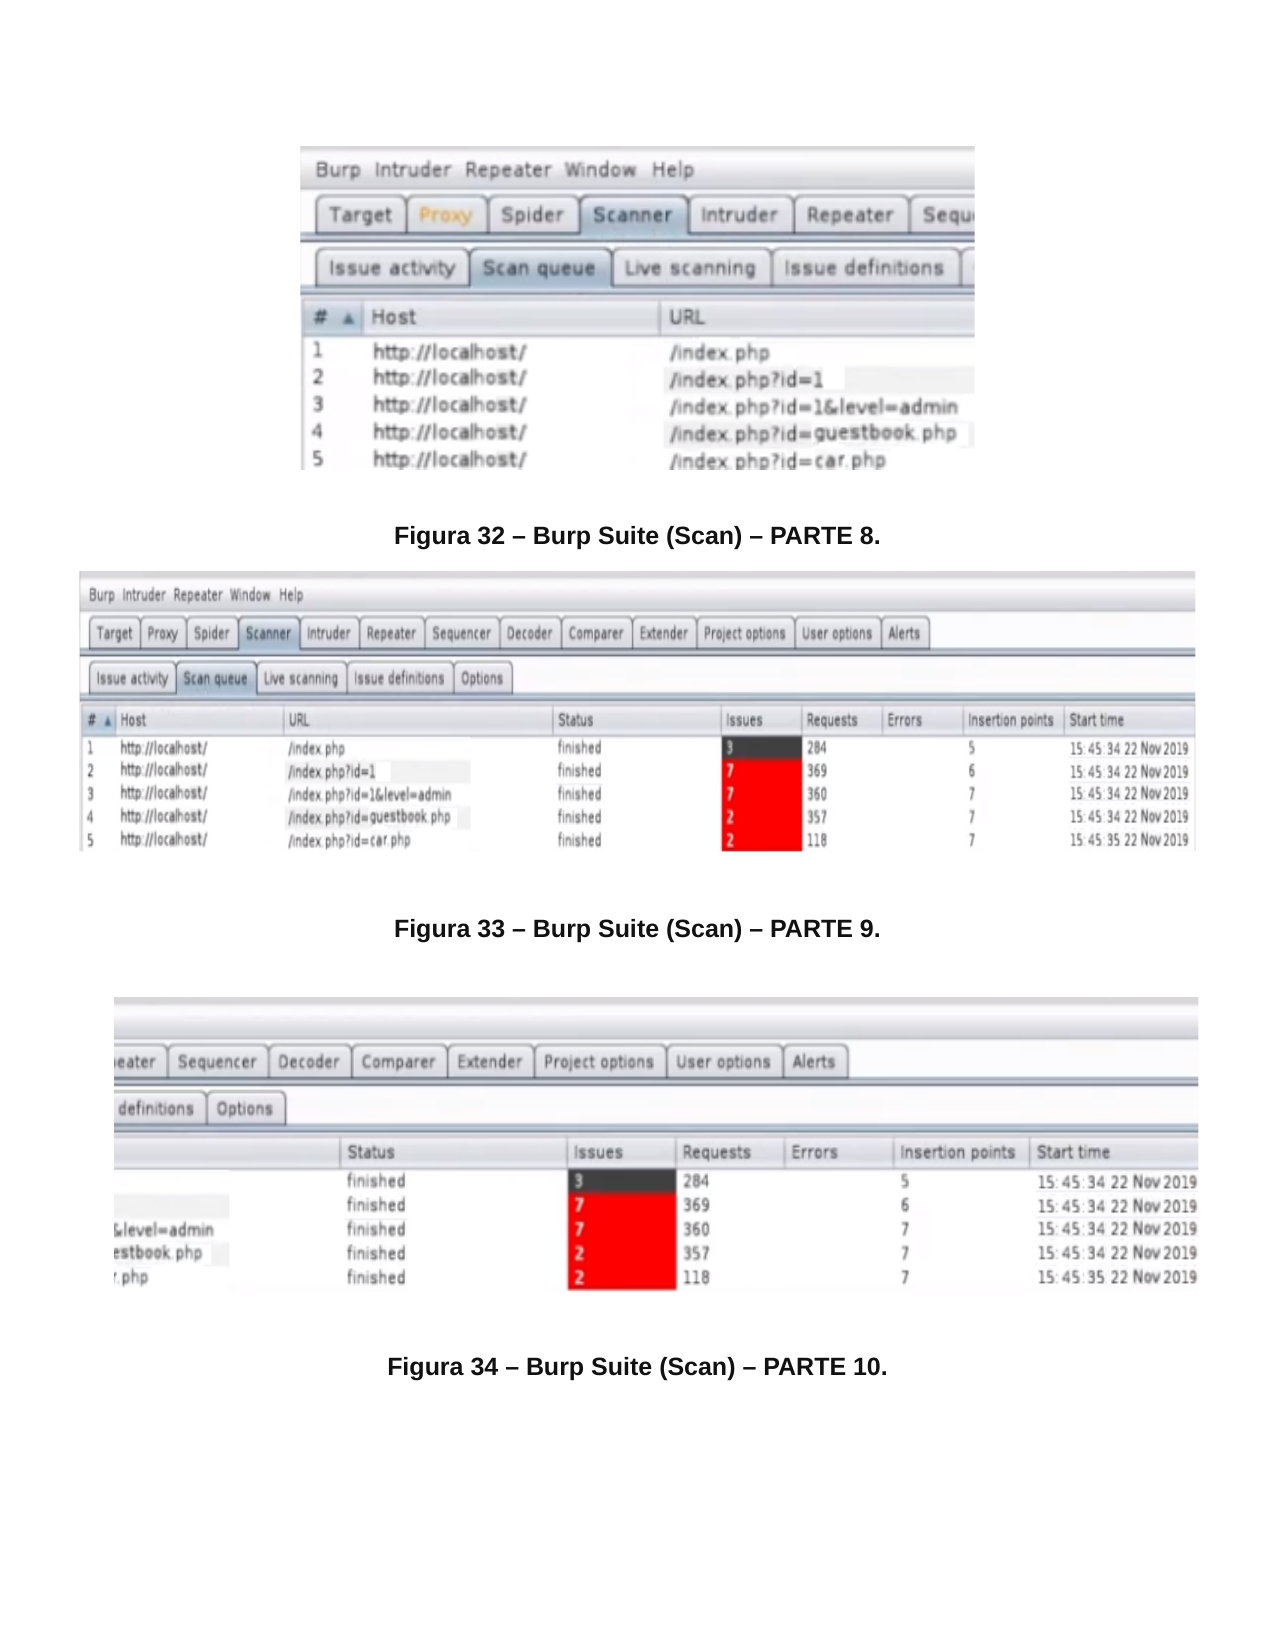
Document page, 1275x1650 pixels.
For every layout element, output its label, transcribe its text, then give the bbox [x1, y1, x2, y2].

picture [114, 997, 1200, 1295]
picture [79, 571, 1196, 857]
text Figura 34 – Burp Suite (Scan) – PARTE 10. [118, 1352, 1157, 1381]
text Figura 33 – Burp Suite (Scan) – PARTE 9. [118, 914, 1157, 943]
text Figura 32 – Burp Suite (Scan) – PARTE 8. [118, 521, 1157, 549]
picture [300, 146, 975, 470]
